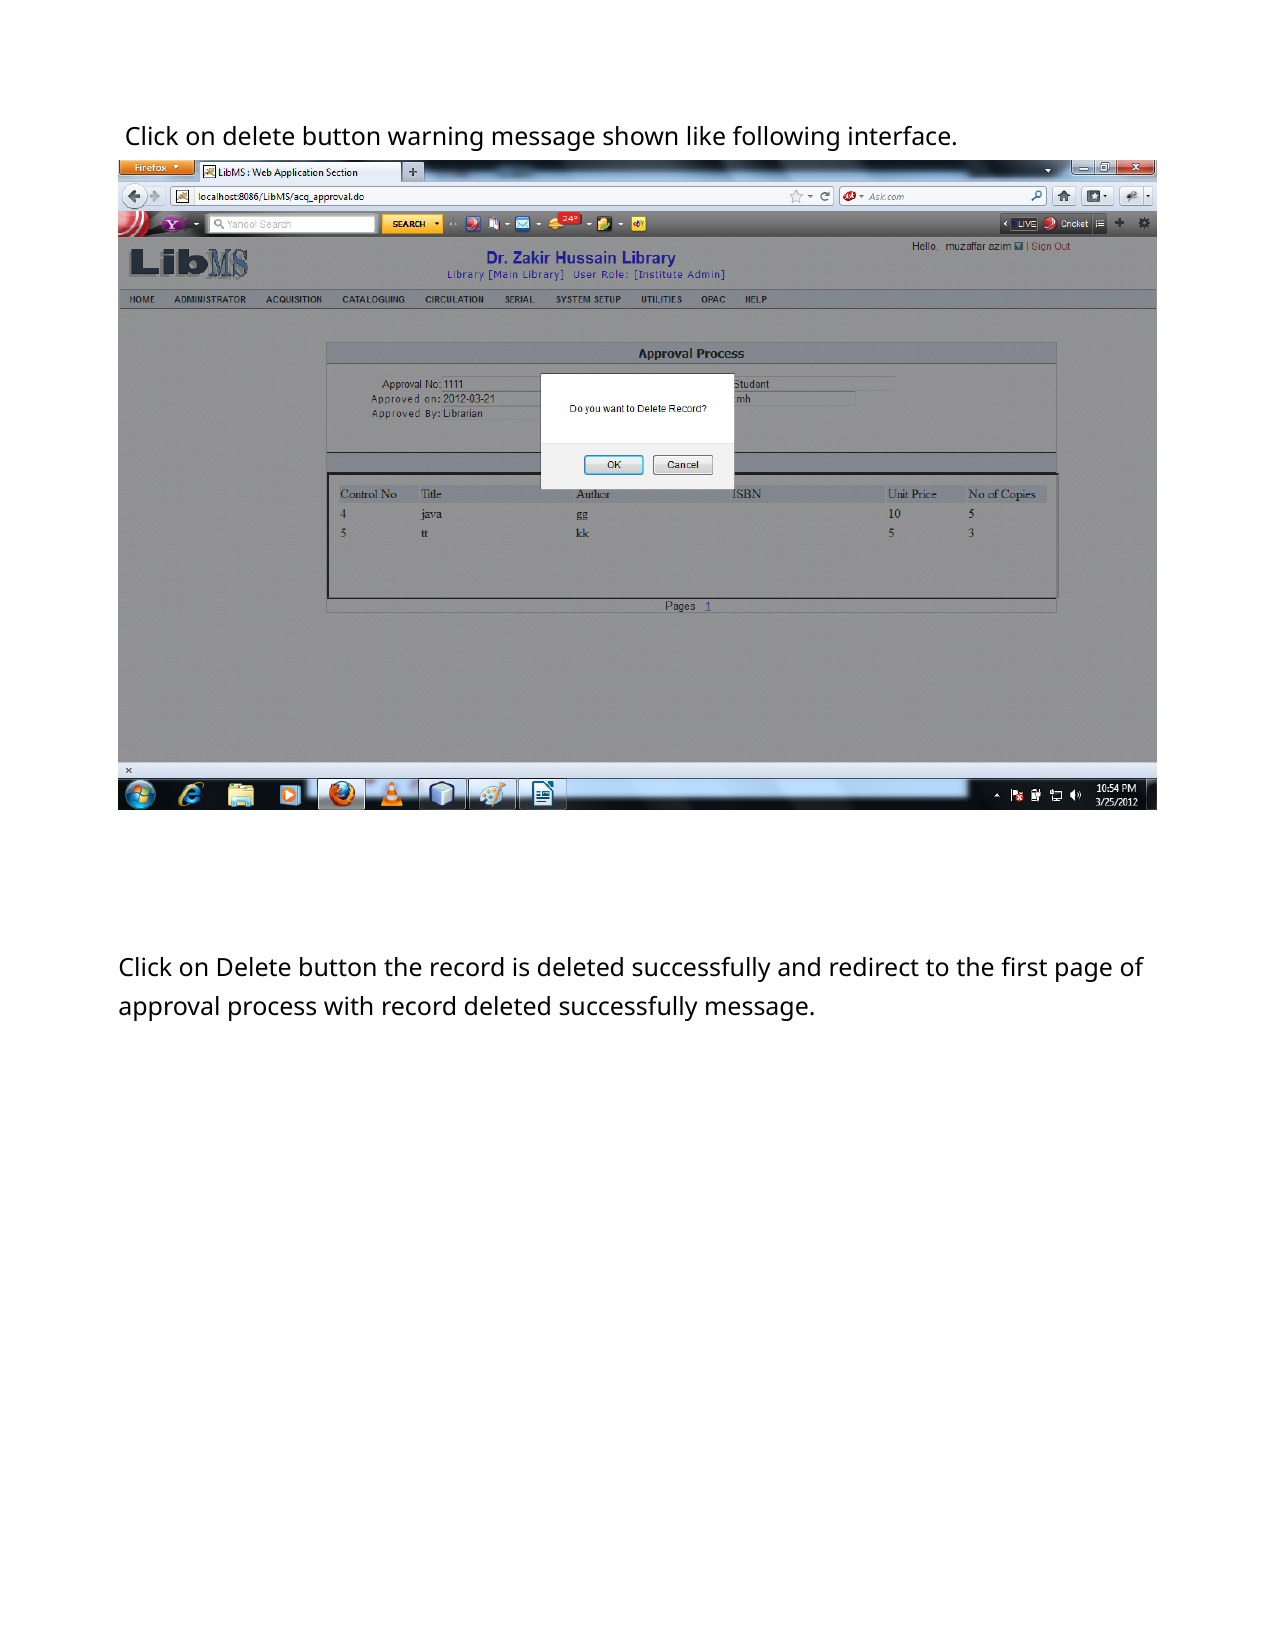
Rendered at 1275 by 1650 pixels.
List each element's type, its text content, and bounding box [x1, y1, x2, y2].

text Click on delete button warning message shown like following interface. [118, 118, 1157, 152]
text Click on Delete button the record is deleted successfully and redirect to the first page of approval process with record deleted successfully message. [118, 949, 1157, 1023]
picture [118, 160, 1157, 810]
